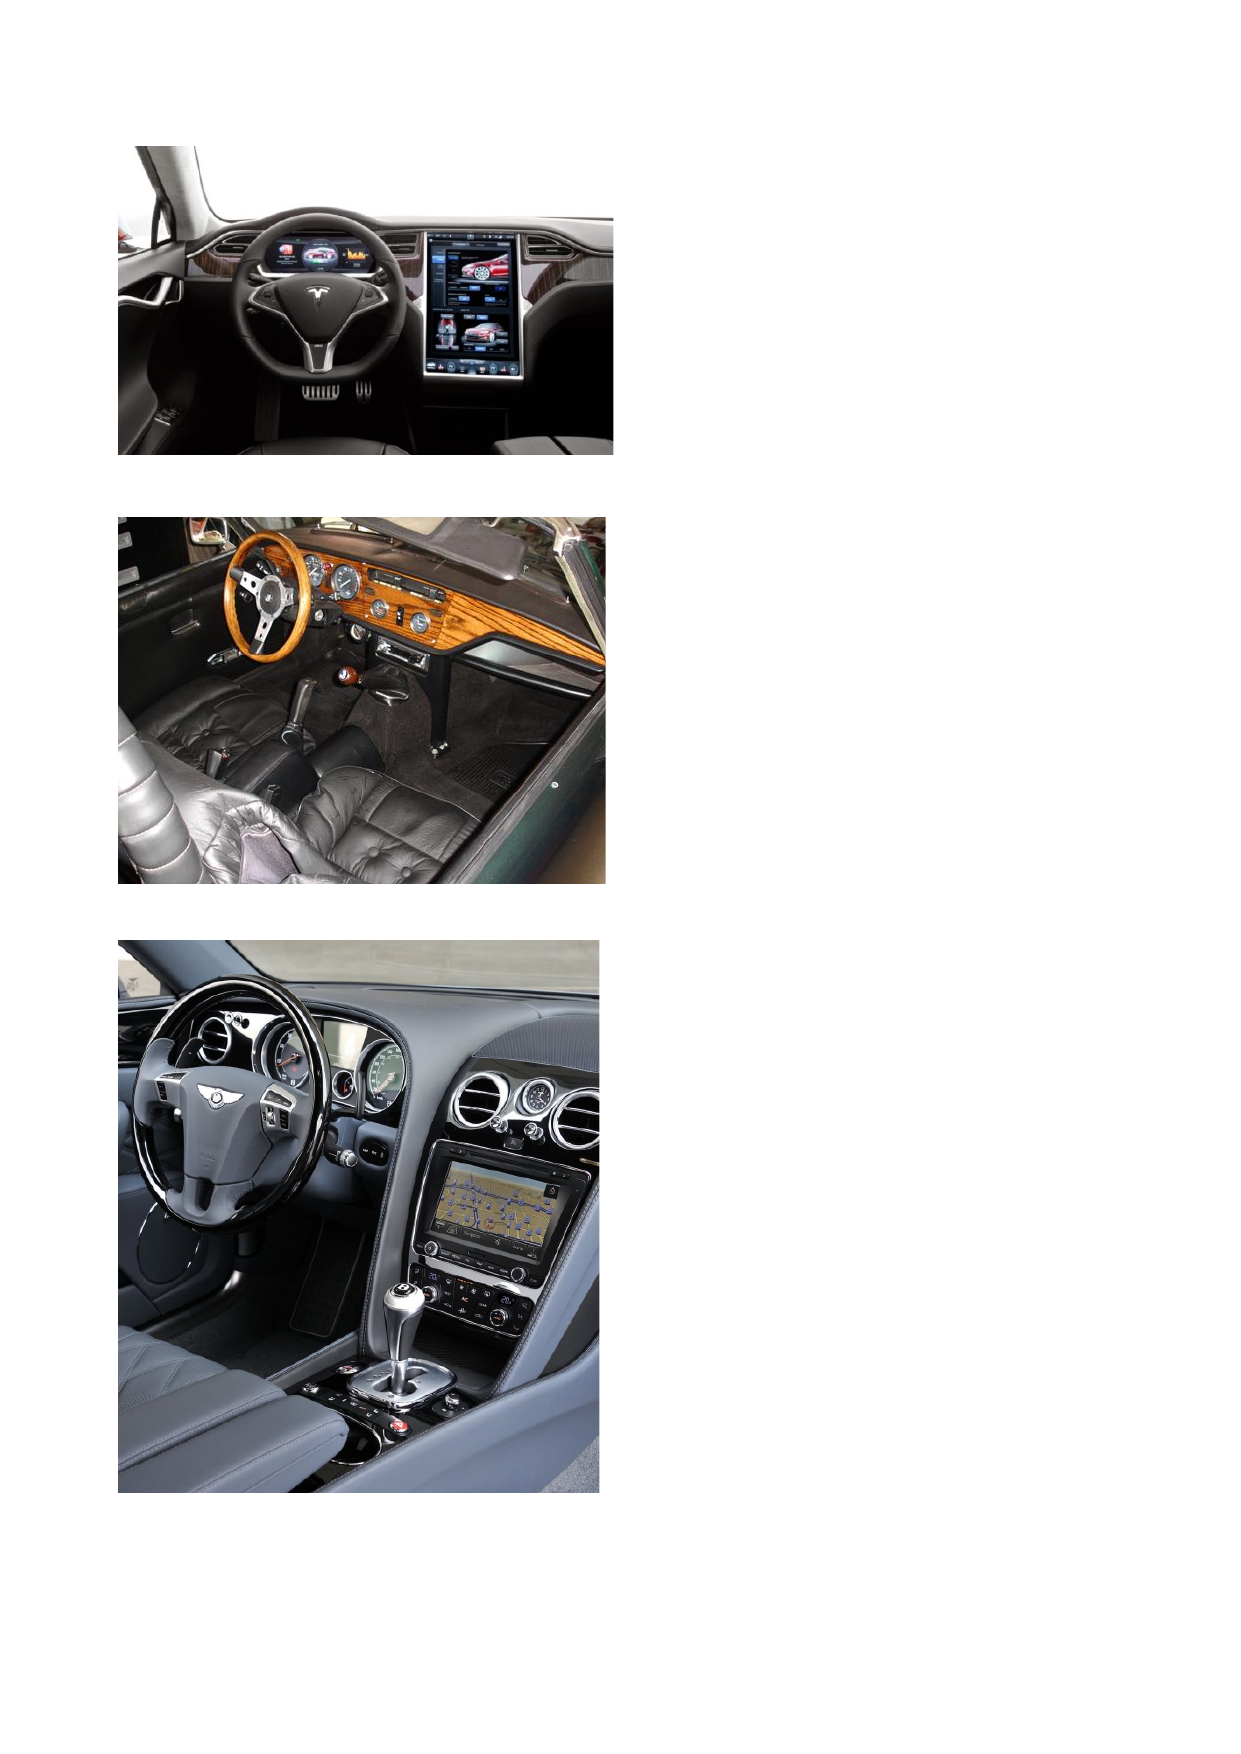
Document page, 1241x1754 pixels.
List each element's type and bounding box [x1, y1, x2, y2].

picture [118, 146, 614, 455]
picture [118, 940, 600, 1493]
picture [118, 517, 606, 884]
